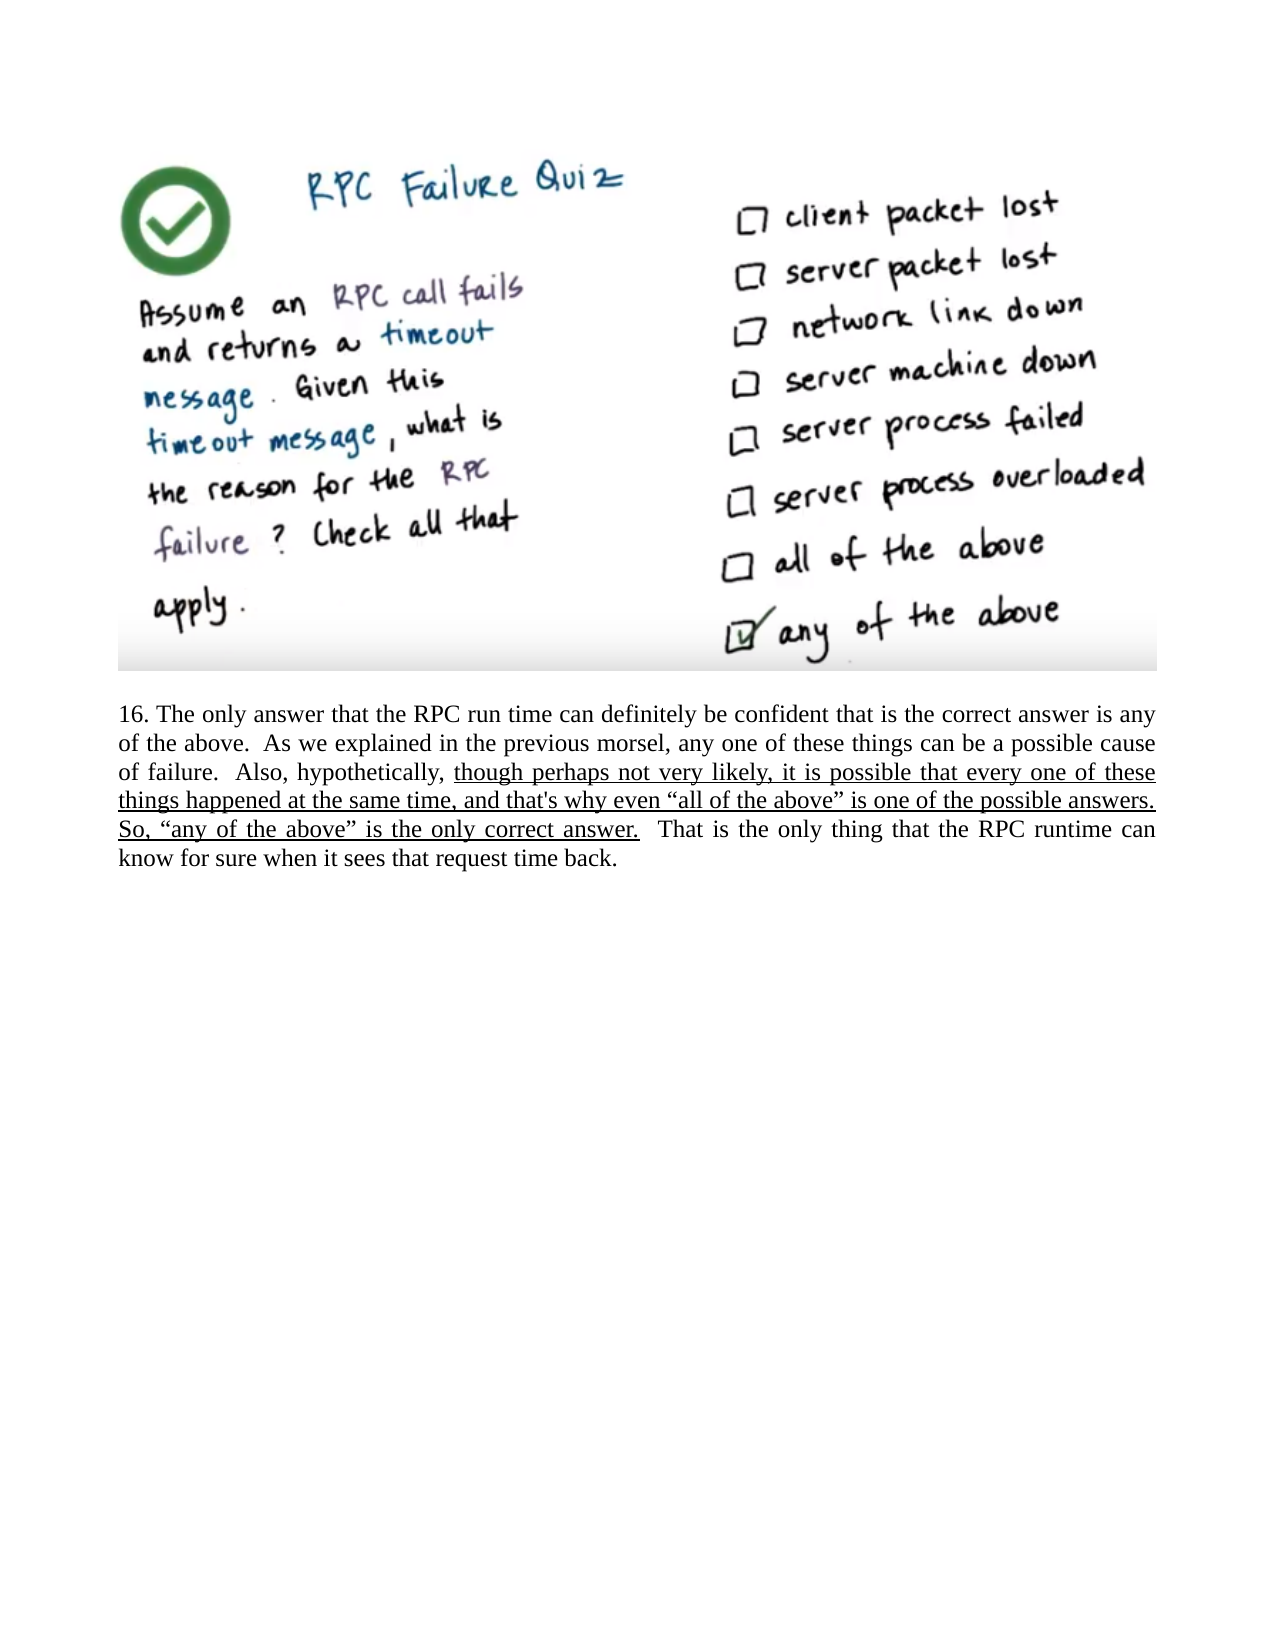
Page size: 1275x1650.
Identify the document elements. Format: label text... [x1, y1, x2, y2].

text 16. The only answer that the RPC run time can definitely be confident that is the correct answer is any of the above. As we explained in the previous morsel, any one of these things can be a possible cause of failure. Also, hypothetically, though perhaps not very likely, it is possible that every one of these things happened at the same time, and that's why even “all of the above” is one of the possible answers. So, “any of the above” is the only correct answer. That is the only thing that the RPC runtime can know for sure when it sees that request time back. [118, 699, 1157, 872]
picture [118, 146, 1157, 671]
